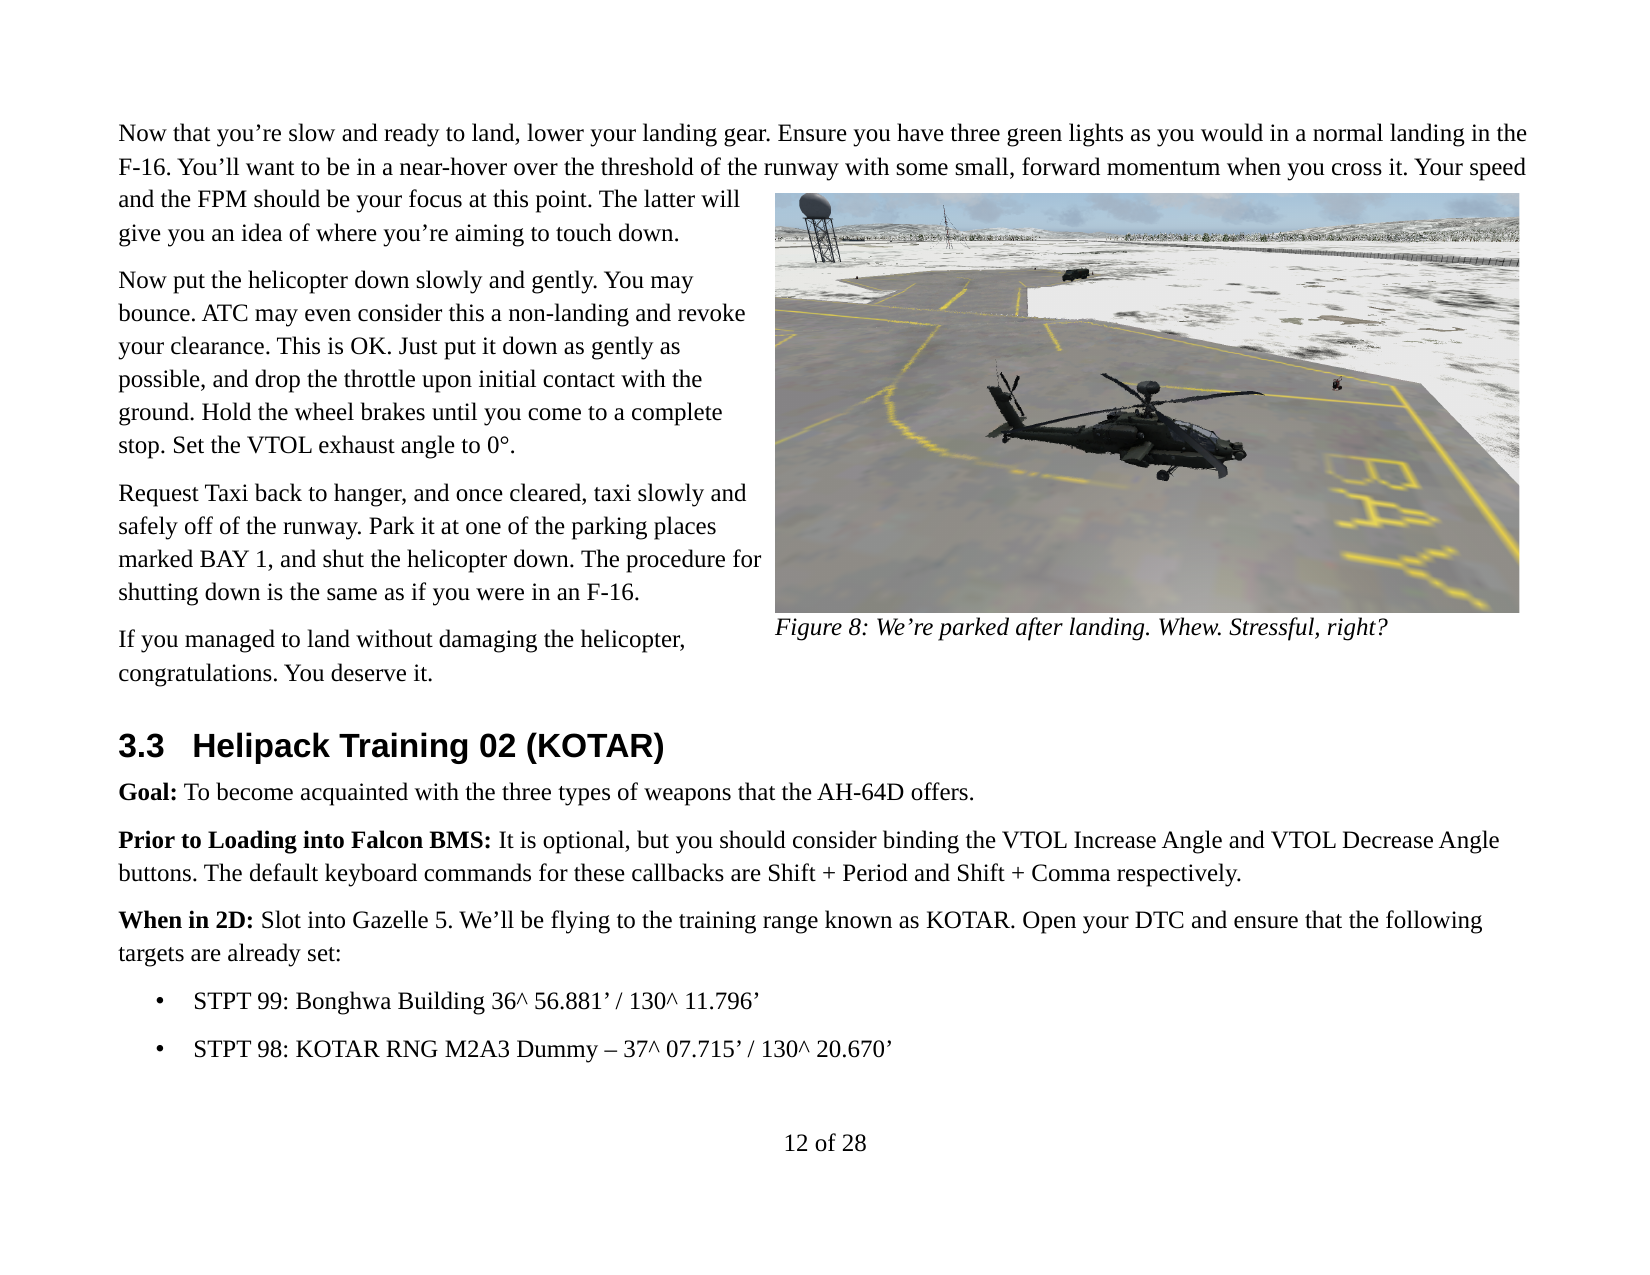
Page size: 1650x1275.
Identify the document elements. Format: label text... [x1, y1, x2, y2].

text Figure 8: We’re parked after landing. Whew. Stressful, right? [775, 613, 1519, 641]
list STPT 98: KOTAR RNG M2A3 Dummy – 37^ 07.715’ / 130^ 20.670’ [156, 1034, 1532, 1062]
text Goal: To become acquainted with the three types of weapons that the AH-64D offers. [118, 777, 1532, 806]
subtitle Helipack Training 02 (KOTAR) [118, 726, 1532, 765]
list STPT 99: Bonghwa Building 36^ 56.881’ / 130^ 11.796’ [156, 986, 1532, 1015]
text Now that you’re slow and ready to land, lower your landing gear. Ensure you have three green lights as you would in a normal landing in the F-16. You’ll want to be in a near-hover over the threshold of the runway with some small, forward momentum when you cross it. Your speed and the FPM should be your focus at this point. The latter will give you an idea of where you’re aiming to touch down. [118, 118, 1532, 246]
text If you managed to land without damaging the helicopter, congratulations. You deserve it. [118, 624, 1532, 686]
text When in 2D: Slot into Gazelle 5. We’ll be flying to the training range known as KOTAR. Open your DTC and ensure that the following targets are already set: [118, 905, 1532, 967]
text Request Taxi back to hanger, and once cleared, taxi slowly and safely off of the runway. Park it at one of the parking places marked BAY 1, and shut the helicopter down. The procedure for shutting down is the same as if you were in an F-16. [118, 478, 775, 606]
picture [775, 193, 1520, 613]
text Now put the helicopter down slowly and gently. You may bounce. ATC may even consider this a non-landing and revoke your clearance. This is OK. Just put it down as gently as possible, and drop the throttle upon initial contact with the ground. Hold the wheel brakes until you come to a complete stop. Set the VTOL exhaust angle to 0°. [118, 265, 775, 459]
text Prior to Loading into Falcon BMS: It is optional, but you should consider binding the VTOL Increase Angle and VTOL Decrease Angle buttons. The default keyboard commands for these callbacks are Shift + Period and Shift + Comma respectively. [118, 825, 1532, 887]
